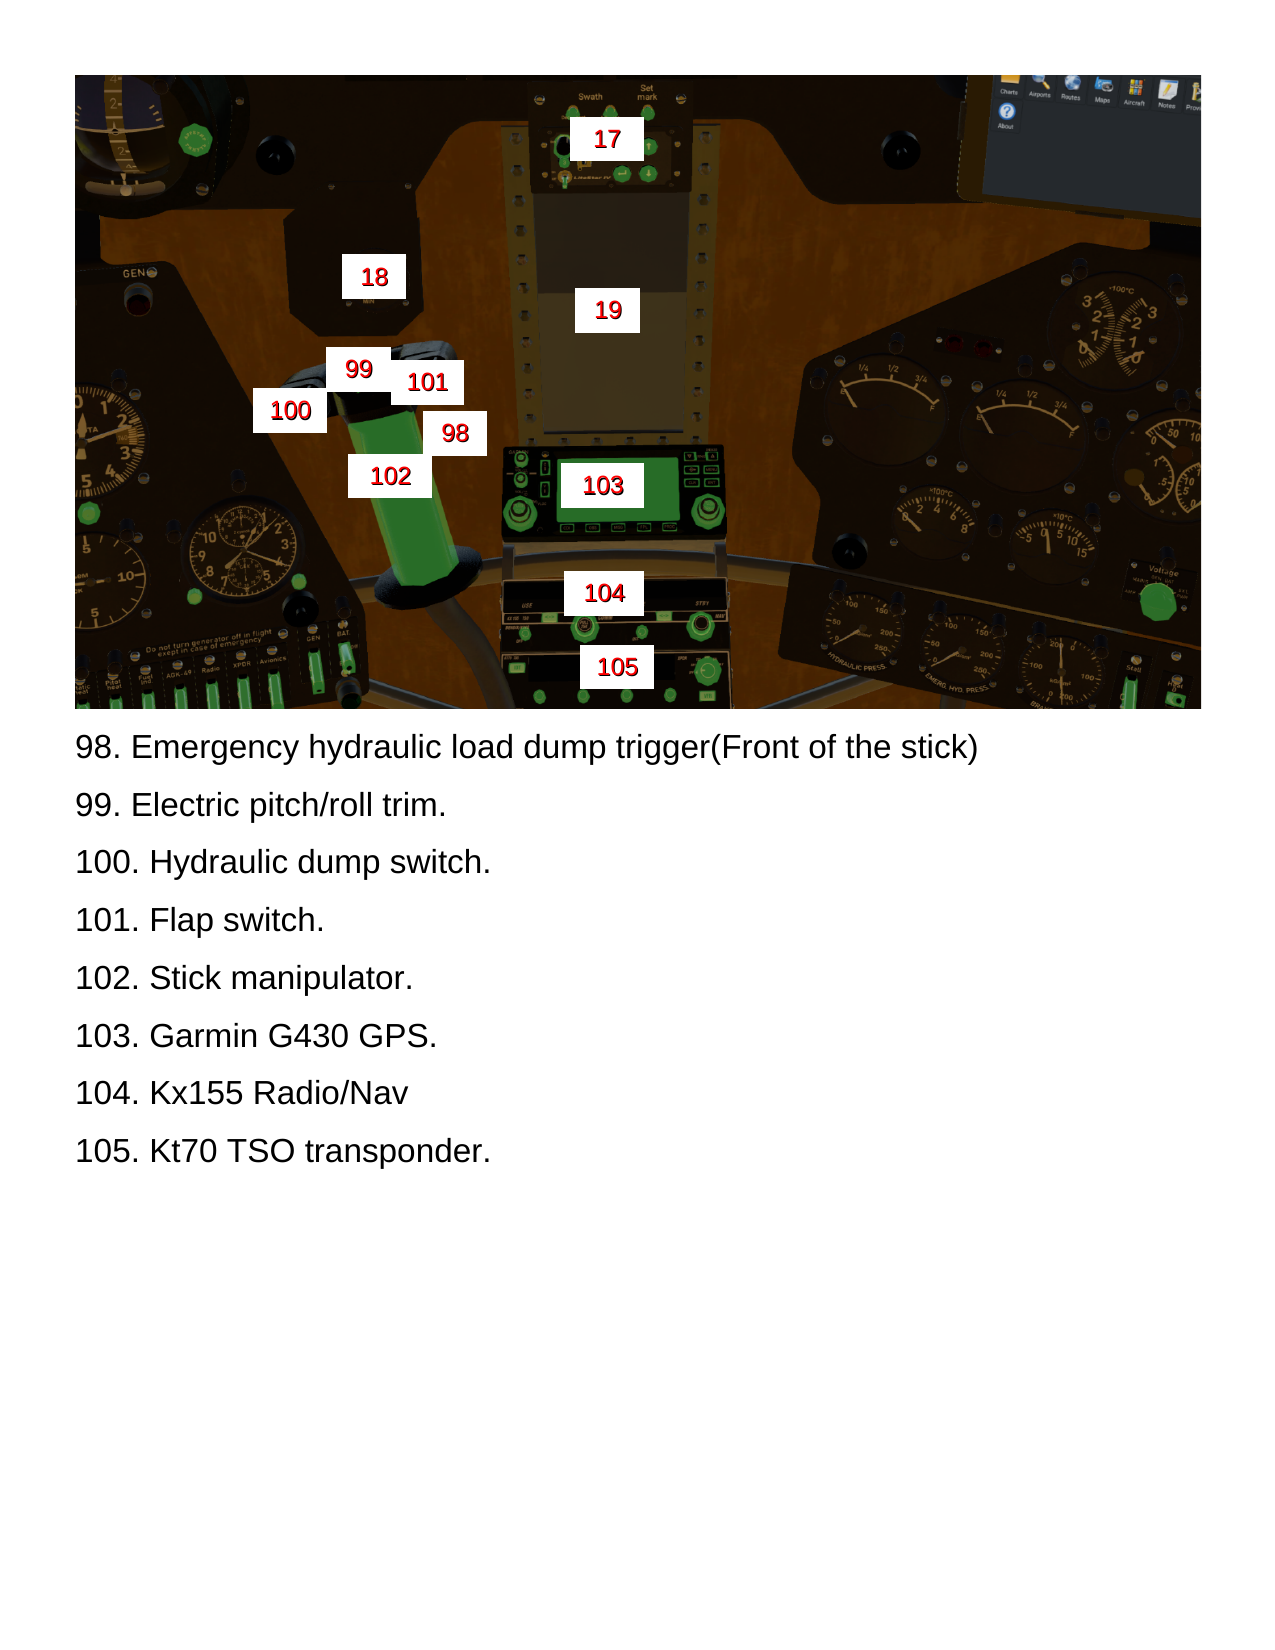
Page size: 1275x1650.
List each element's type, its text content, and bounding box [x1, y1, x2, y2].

text 105. Kt70 TSO transponder. [75, 1131, 1200, 1169]
text 101 [406, 367, 449, 396]
picture [75, 75, 1202, 709]
text 17 [585, 124, 629, 153]
text 100 [268, 396, 312, 424]
text 19 [590, 295, 625, 324]
text 18 [357, 262, 391, 290]
text 98. Emergency hydraulic load dump trigger(Front of the stick) [75, 727, 1200, 766]
text 101. Flap switch. [75, 900, 1200, 939]
text 105 [595, 652, 639, 681]
text 100. Hydraulic dump switch. [75, 842, 1200, 881]
text 103. Garmin G430 GPS. [75, 1016, 1200, 1054]
text 103 [576, 471, 629, 499]
text 104 [579, 578, 629, 607]
text 102 [363, 461, 417, 490]
text 104. Kx155 Radio/Nav [75, 1073, 1200, 1112]
text 99 [341, 354, 376, 383]
text 98 [438, 418, 472, 447]
text 102. Stick manipulator. [75, 958, 1200, 996]
text 99. Electric pitch/roll trim. [75, 785, 1200, 823]
